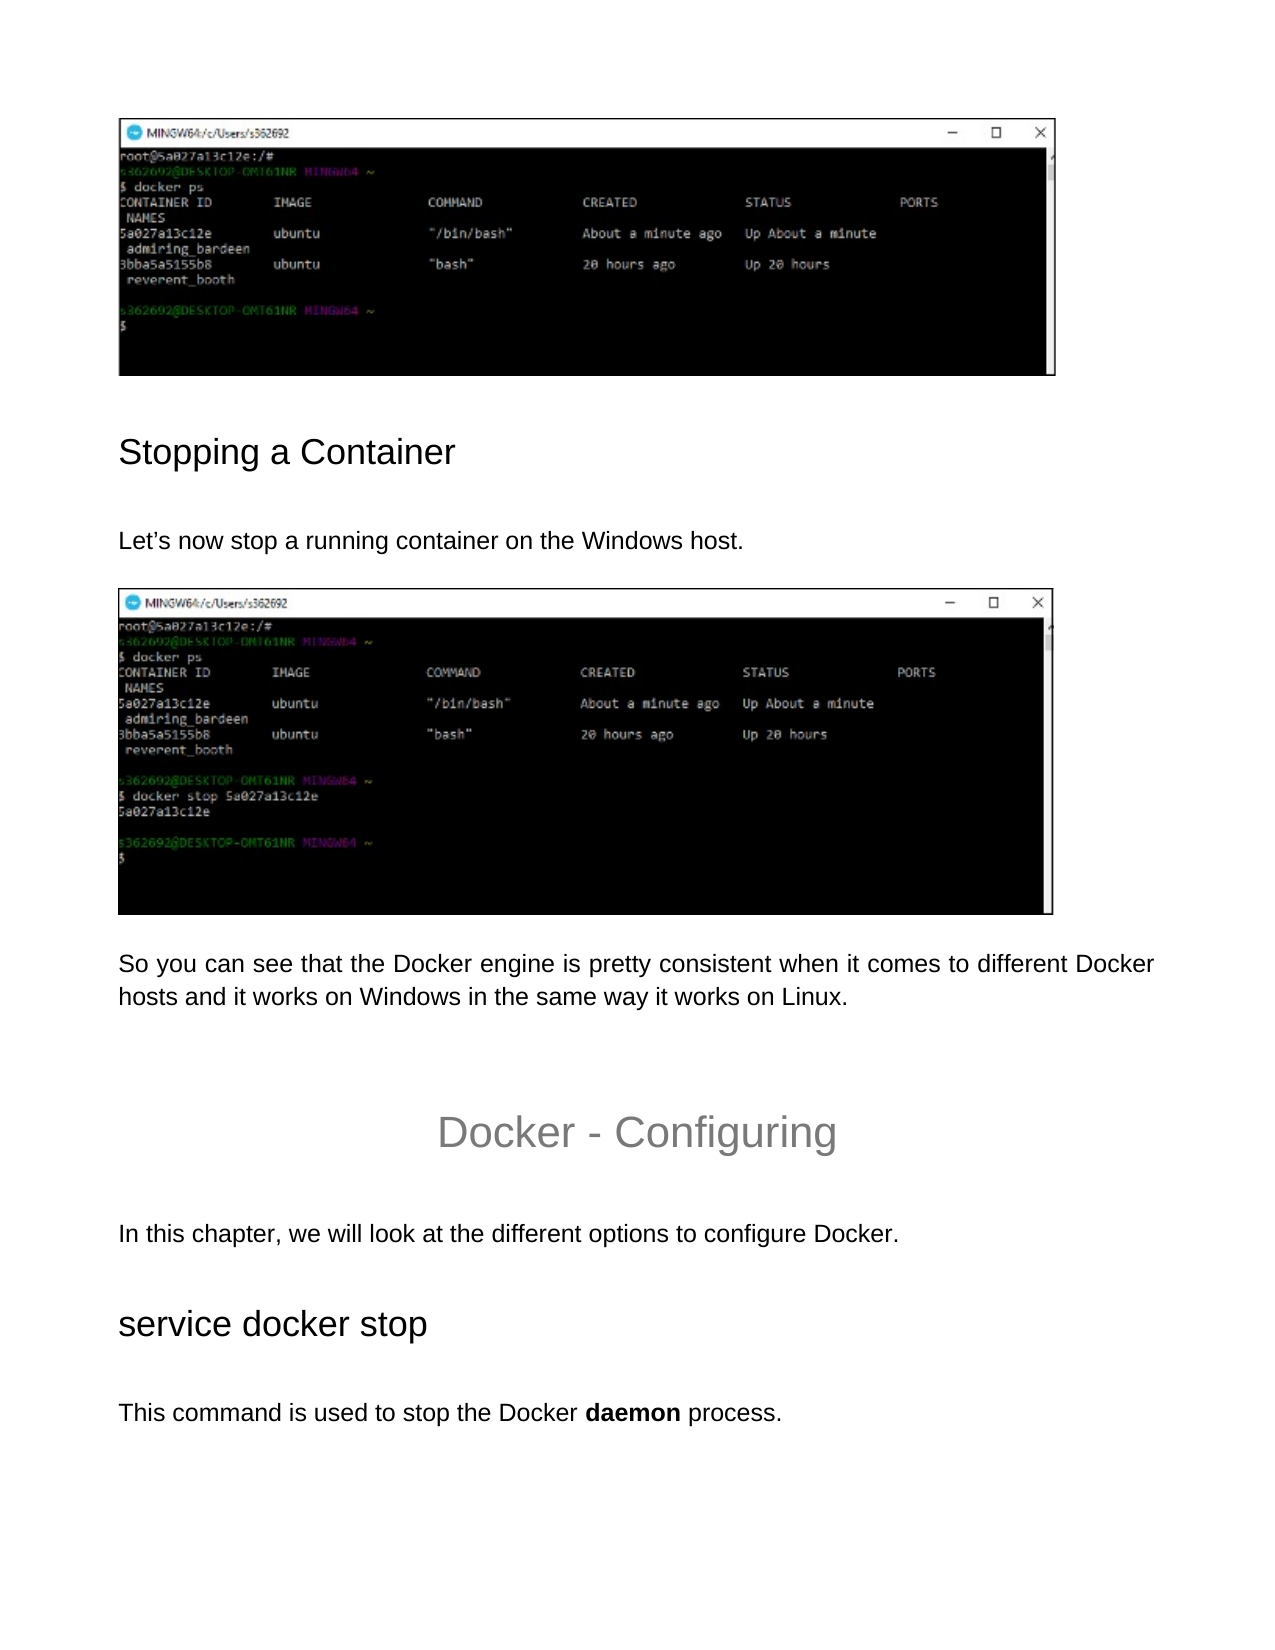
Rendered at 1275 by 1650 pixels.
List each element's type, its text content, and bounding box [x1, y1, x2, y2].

text This command is used to stop the Docker daemon process. [118, 1398, 1157, 1427]
picture [118, 588, 1054, 915]
subtitle service docker stop [118, 1303, 1157, 1344]
picture [118, 118, 1056, 376]
text In this chapter, we will look at the different options to configure Docker. [118, 1219, 1157, 1248]
text So you can see that the Docker engine is pretty consistent when it comes to different Docker hosts and it works on Windows in the same way it works on Linux. [118, 948, 1157, 1010]
subtitle Docker - Configuring [118, 1107, 1157, 1157]
subtitle Stopping a Container [118, 431, 1157, 472]
text Let’s now stop a running container on the Windows host. [118, 526, 1157, 554]
